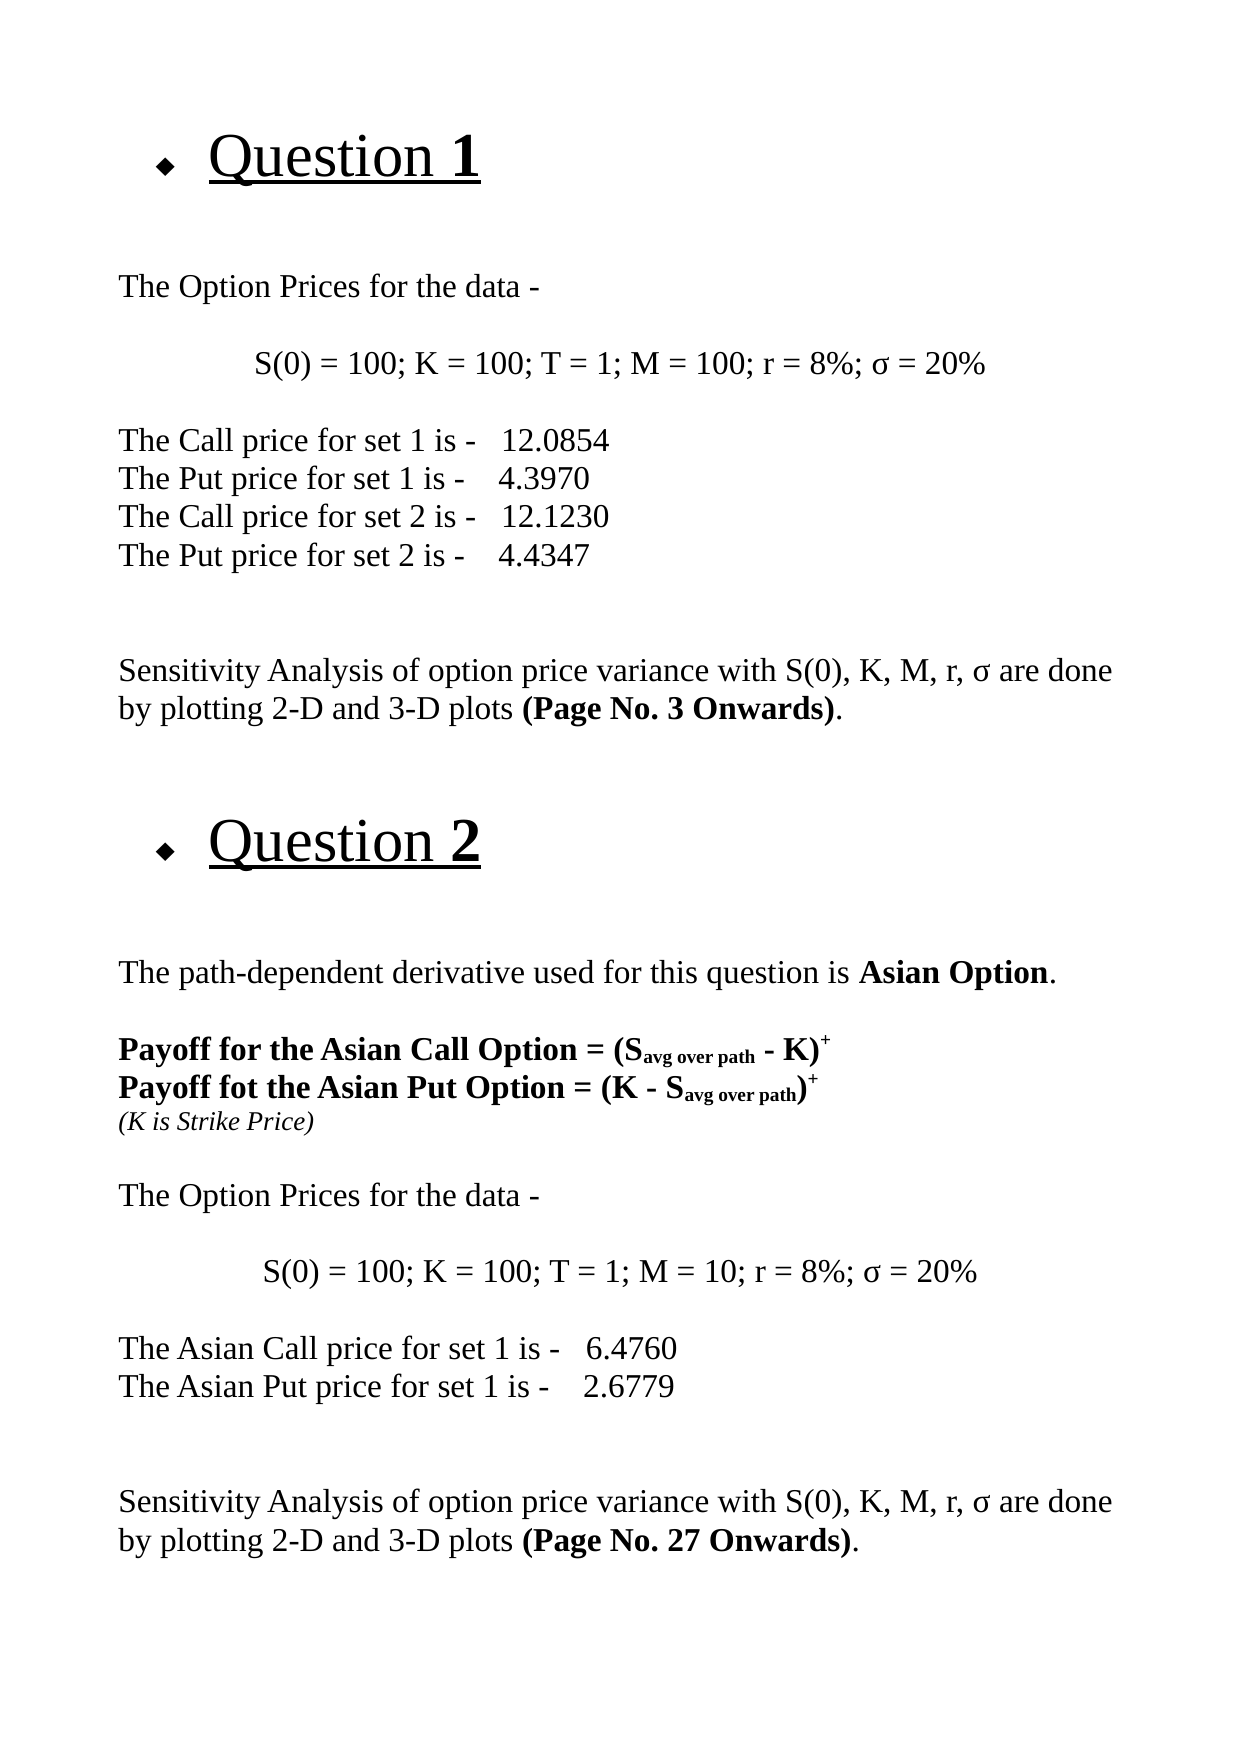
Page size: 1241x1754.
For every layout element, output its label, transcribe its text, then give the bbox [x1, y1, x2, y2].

text Sensitivity Analysis of option price variance with S(0), K, M, r, σ are done by plotting 2-D and 3-D plots (Page No. 3 Onwards). [118, 650, 1122, 727]
text The Put price for set 1 is - 4.3970 [118, 458, 1122, 497]
text (K is Strike Price) [118, 1105, 1122, 1137]
text The Put price for set 2 is - 4.4347 [118, 535, 1122, 573]
text The Asian Put price for set 1 is - 2.6779 [118, 1367, 1122, 1405]
text The path-dependent derivative used for this question is Asian Option. [118, 952, 1122, 990]
text The Call price for set 2 is - 12.1230 [118, 497, 1122, 535]
text The Call price for set 1 is - 12.0854 [118, 420, 1122, 458]
text Sensitivity Analysis of option price variance with S(0), K, M, r, σ are done by plotting 2-D and 3-D plots (Page No. 27 Onwards). [118, 1482, 1122, 1558]
text Payoff for the Asian Call Option = (Savg over path - K)+ [118, 1029, 1122, 1067]
text The Asian Call price for set 1 is - 6.4760 [118, 1328, 1122, 1367]
text The Option Prices for the data - [118, 1175, 1122, 1213]
list Question 2 [156, 803, 1122, 875]
text The Option Prices for the data - [118, 267, 1122, 305]
text S(0) = 100; K = 100; T = 1; M = 10; r = 8%; σ = 20% [118, 1252, 1122, 1290]
text S(0) = 100; K = 100; T = 1; M = 100; r = 8%; σ = 20% [118, 343, 1122, 382]
text Payoff fot the Asian Put Option = (K - Savg over path)+ [118, 1067, 1122, 1105]
list Question 1 [156, 118, 1122, 190]
